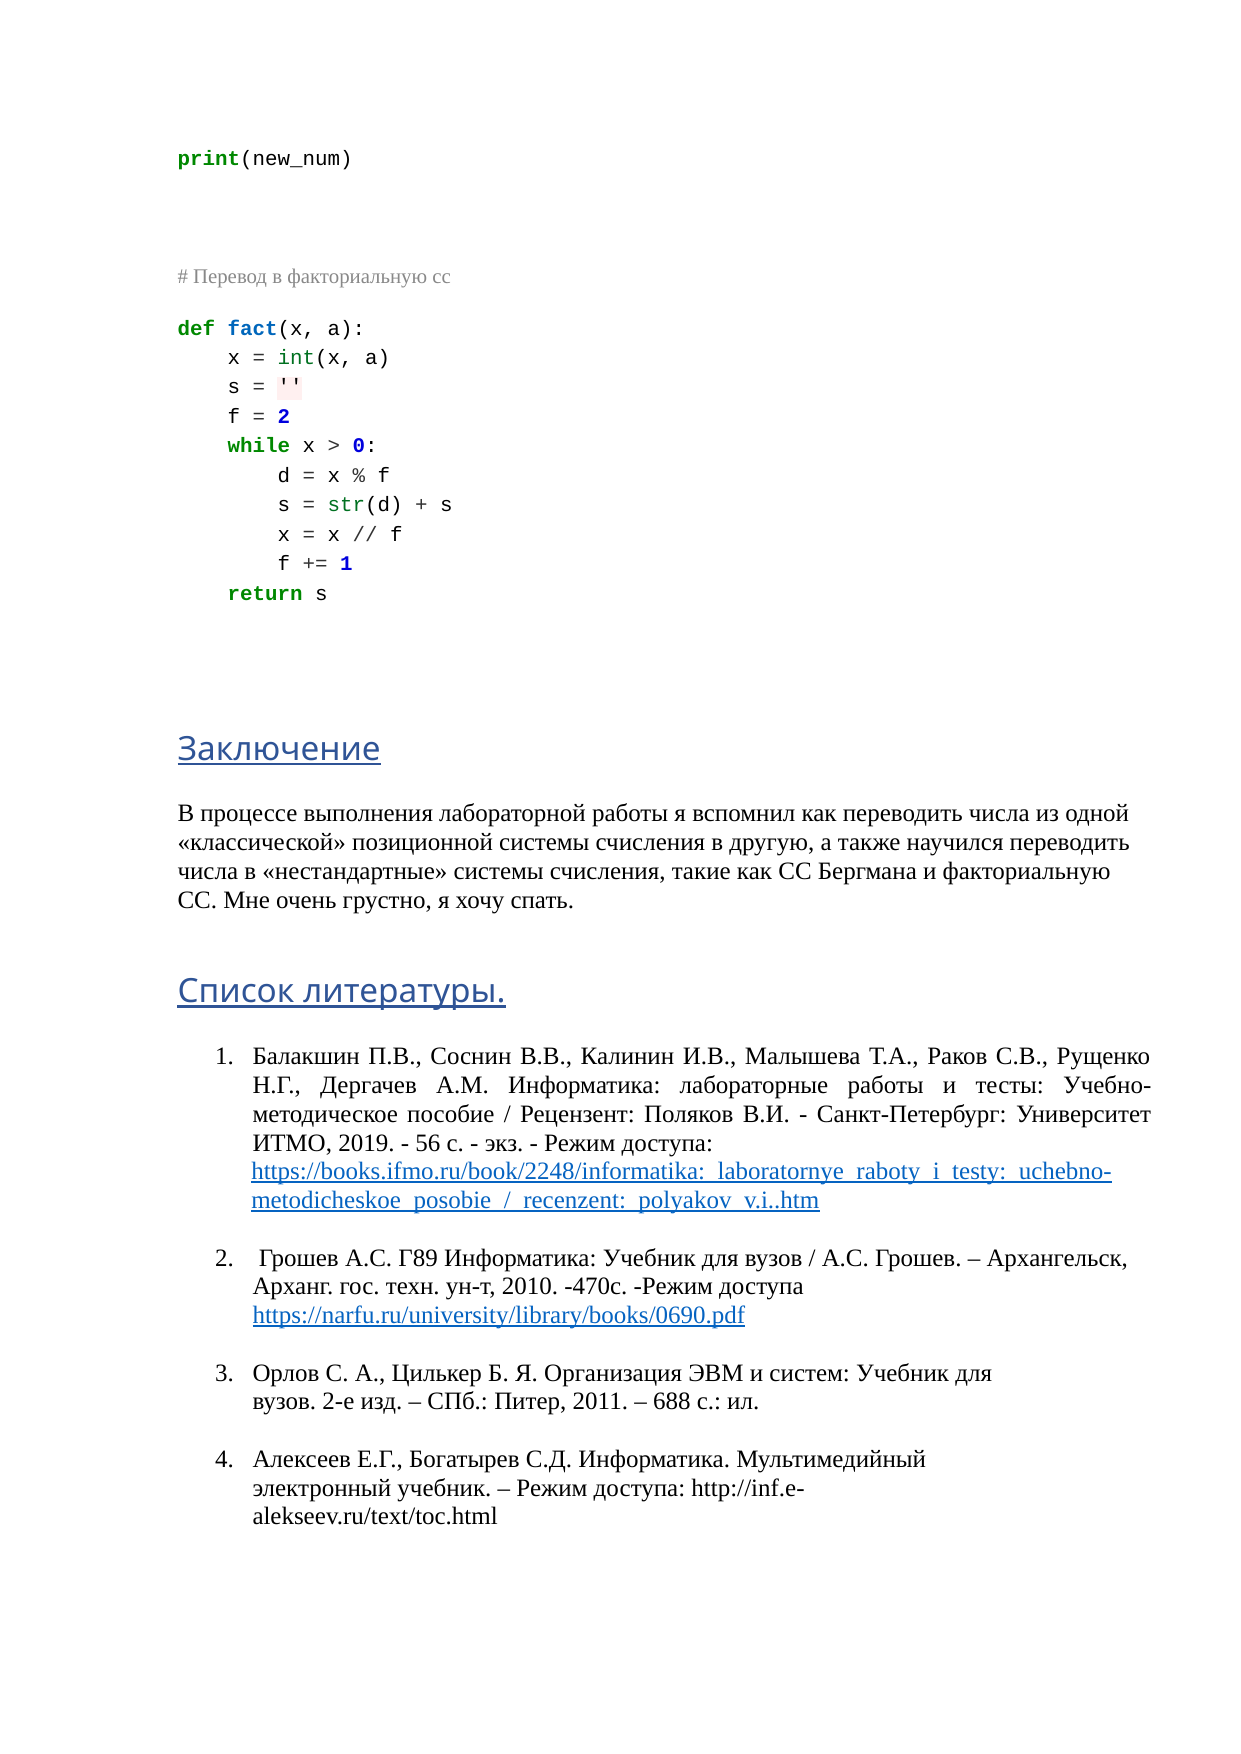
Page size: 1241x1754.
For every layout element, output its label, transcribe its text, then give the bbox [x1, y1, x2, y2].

text d = x % f [177, 465, 1152, 489]
subtitle Список литературы. [177, 967, 1152, 1013]
subtitle Заключение [177, 724, 1152, 770]
text s = str(d) + s [177, 494, 1152, 518]
text x = int(x, a) [177, 347, 1152, 371]
text https://books.ifmo.ru/book/2248/informatika:_laboratornye_raboty_i_testy:_uchebno-metodicheskoe_posobie_/_recenzent:_polyakov_v.i..htm [251, 1156, 1152, 1214]
text В процессе выполнения лабораторной работы я вспомнил как переводить числа из одной «классической» позиционной системы счисления в другую, а также научился переводить числа в «нестандартные» системы счисления, такие как СС Бергмана и факториальную СС. Мне очень грустно, я хочу спать. [177, 798, 1152, 913]
list Орлов С. А., Цилькер Б. Я. Организация ЭВМ и систем: Учебник для вузов. 2-е изд. – СПб.: Питер, 2011. – 688 с.: ил. [215, 1358, 1152, 1415]
text # Перевод в факториальную сс [177, 264, 1152, 288]
text f = 2 [177, 406, 1152, 430]
text print(new_num) [177, 148, 1152, 171]
list Грошев А.С. Г89 Информатика: Учебник для вузов / А.С. Грошев. – Архангельск, Арханг. гос. техн. ун-т, 2010. -470с. -Режим доступа https://narfu.ru/university/library/books/0690.pdf [215, 1243, 1152, 1329]
text return s [177, 583, 1152, 607]
text while x > 0: [177, 436, 1152, 459]
list Балакшин П.В., Соснин В.В., Калинин И.В., Малышева Т.А., Раков С.В., Рущенко Н.Г., Дергачев А.М. Информатика: лабораторные работы и тесты: Учебно-методическое пособие / Рецензент: Поляков В.И. - Санкт-Петербург: Университет ИТМО, 2019. - 56 с. - экз. - Режим доступа: [215, 1041, 1152, 1156]
list Алексеев Е.Г., Богатырев С.Д. Информатика. Мультимедийный электронный учебник. – Режим доступа: http://inf.e- alekseev.ru/text/toc.html [215, 1444, 1152, 1530]
text s = '' [177, 377, 1152, 400]
text def fact(x, a): [177, 318, 1152, 341]
text x = x // f [177, 524, 1152, 548]
text f += 1 [177, 553, 1152, 577]
